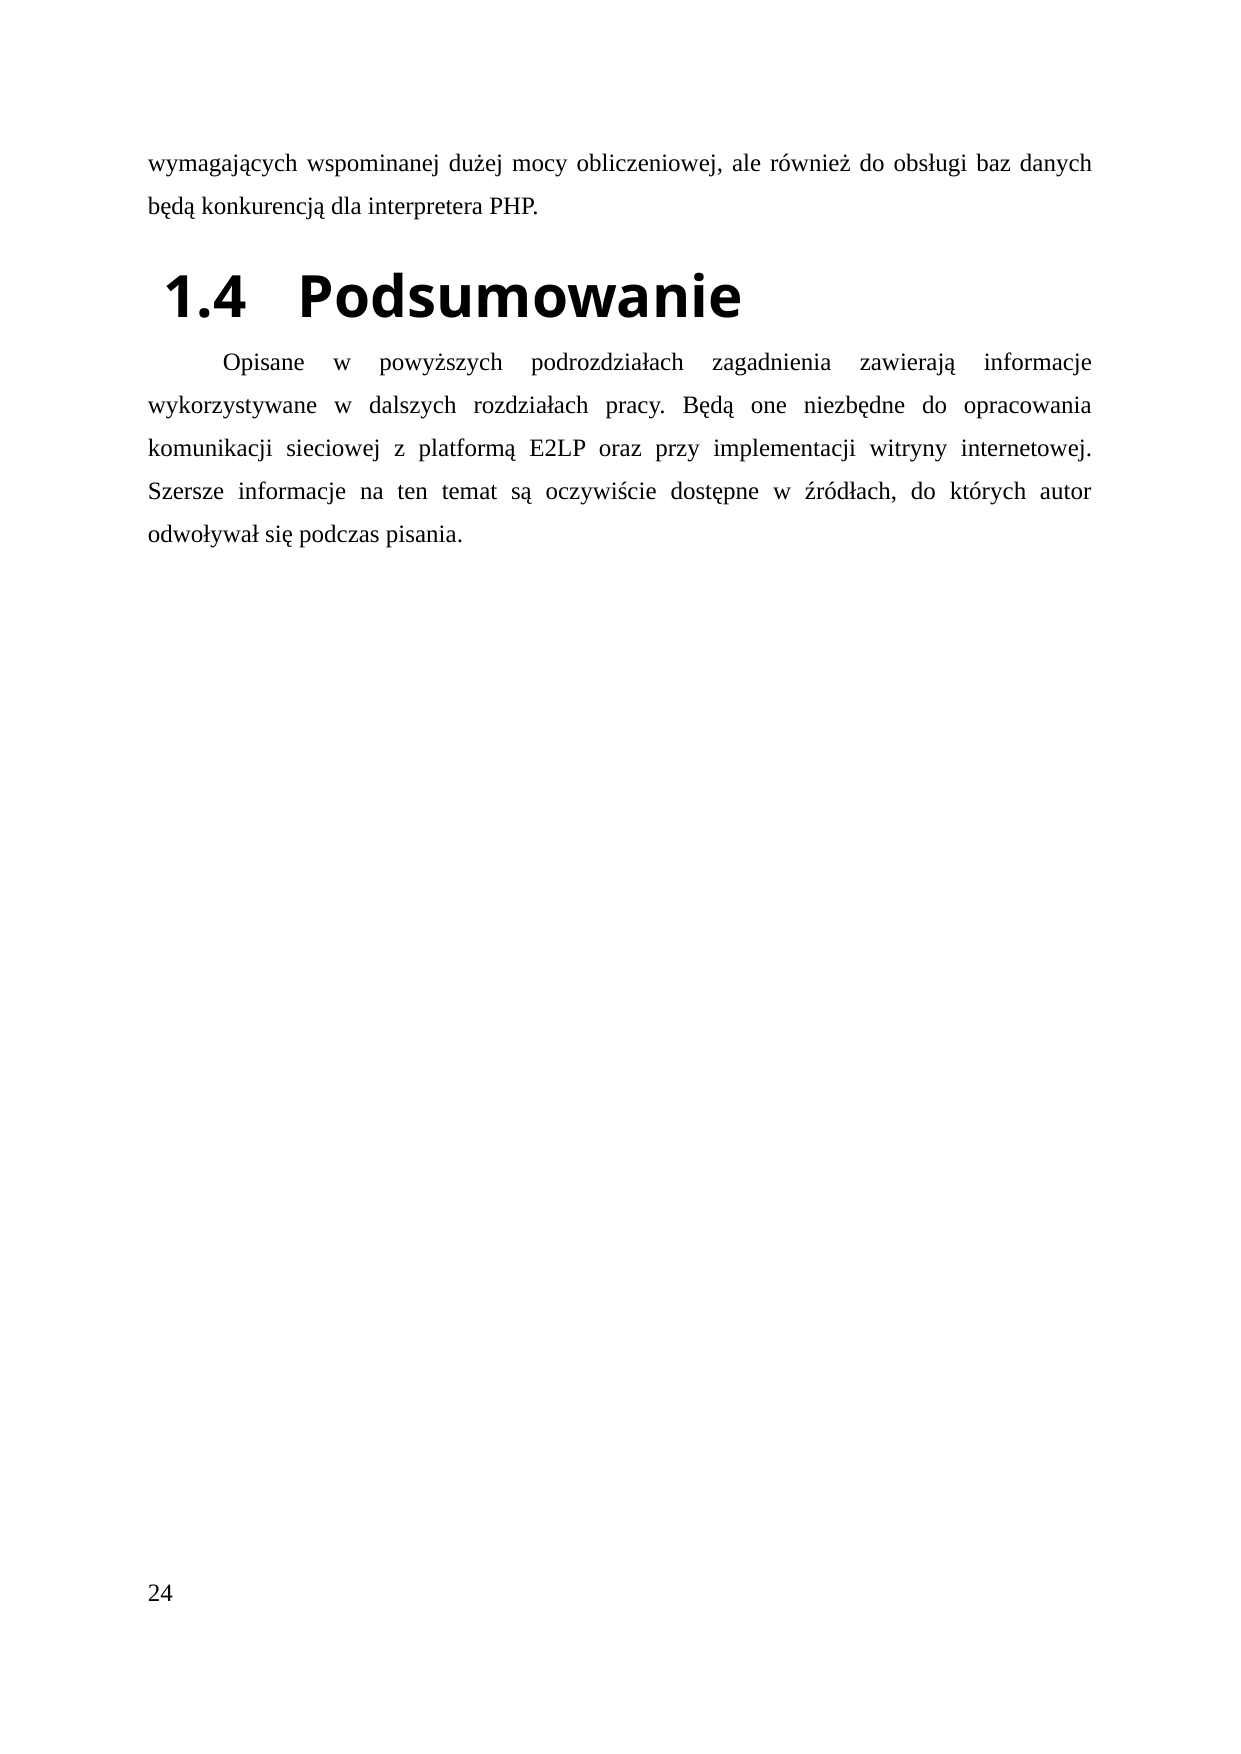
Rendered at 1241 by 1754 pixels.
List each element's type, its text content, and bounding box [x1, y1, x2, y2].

subtitle Podsumowanie [148, 255, 1093, 334]
text Opisane w powyższych podrozdziałach zagadnienia zawierają informacje wykorzystywane w dalszych rozdziałach pracy. Będą one niezbędne do opracowania komunikacji sieciowej z platformą E2LP oraz przy implementacji witryny internetowej. Szersze informacje na ten temat są oczywiście dostępne w źródłach, do których autor odwoływał się podczas pisania. [148, 347, 1093, 548]
text wymagających wspominanej dużej mocy obliczeniowej, ale również do obsługi baz danych będą konkurencją dla interpretera PHP. [148, 148, 1093, 219]
